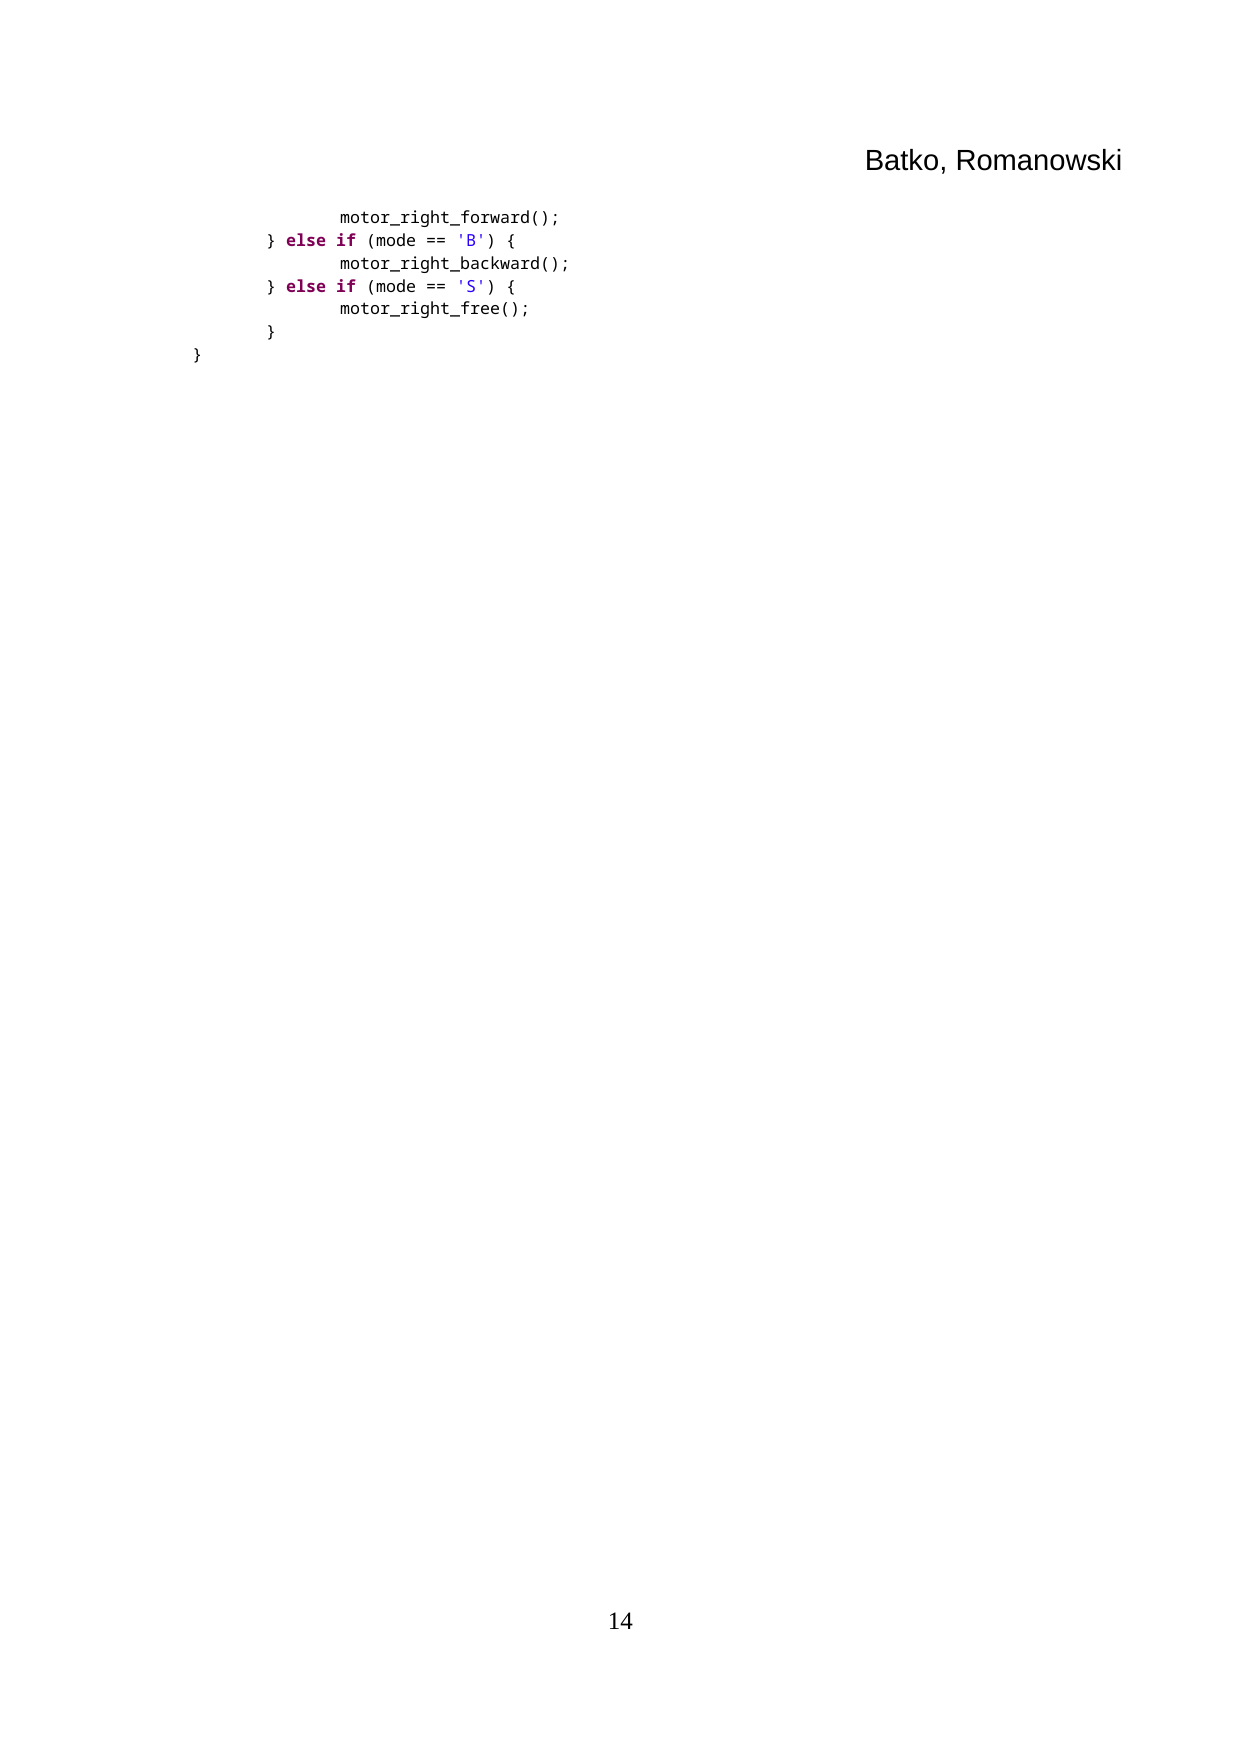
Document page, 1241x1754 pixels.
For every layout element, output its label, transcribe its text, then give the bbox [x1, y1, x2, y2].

text } else if (mode == 'B') { [118, 229, 1122, 252]
text } [118, 342, 1122, 365]
text } [118, 320, 1122, 342]
text motor_right_free(); [118, 297, 1122, 320]
text } else if (mode == 'S') { [118, 274, 1122, 297]
text motor_right_forward(); [118, 206, 1122, 229]
text motor_right_backward(); [118, 252, 1122, 274]
